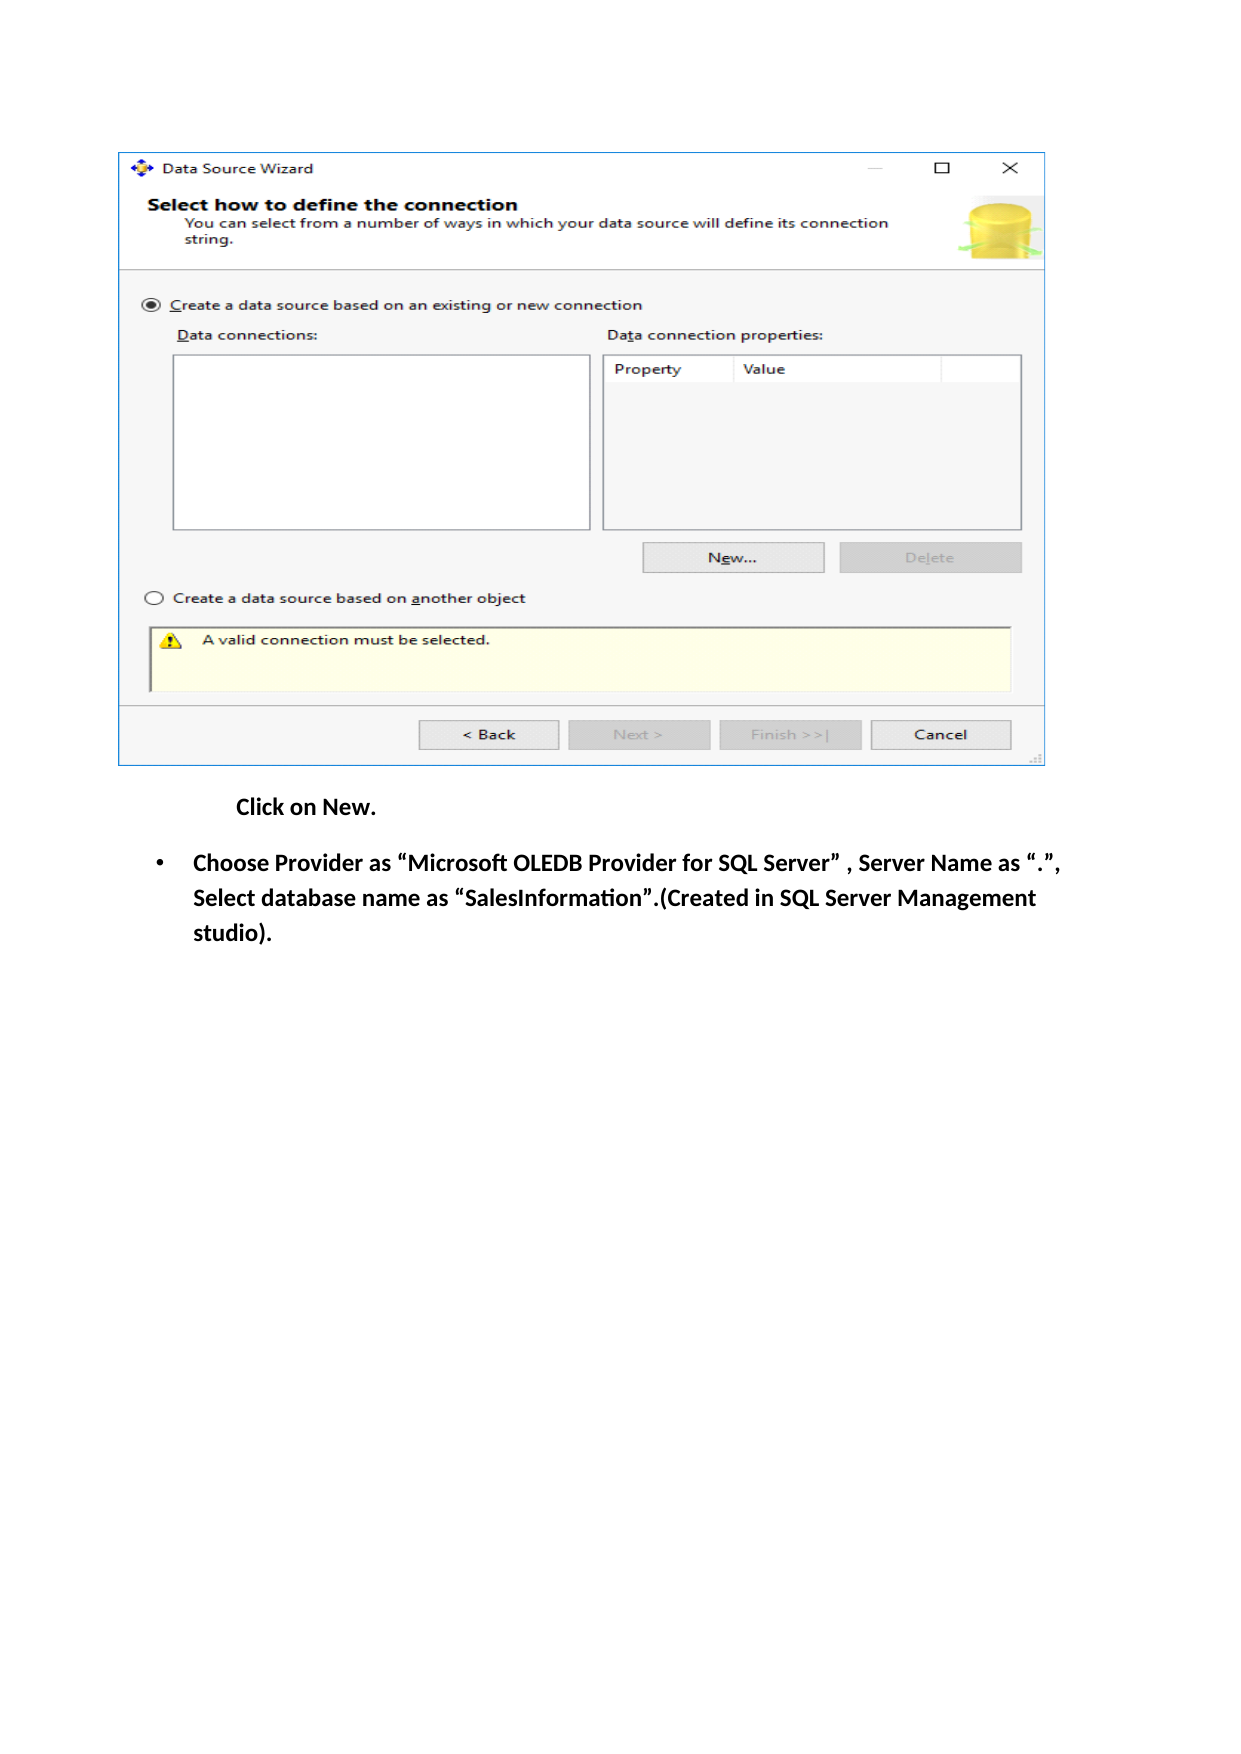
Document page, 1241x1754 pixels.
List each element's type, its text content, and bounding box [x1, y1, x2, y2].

text Click on New. [118, 791, 1122, 821]
list Choose Provider as “Microsoft OLEDB Provider for SQL Server” , Server Name as “.”, Select database name as “SalesInformation”.(Created in SQL Server Management studio). [156, 847, 1122, 947]
